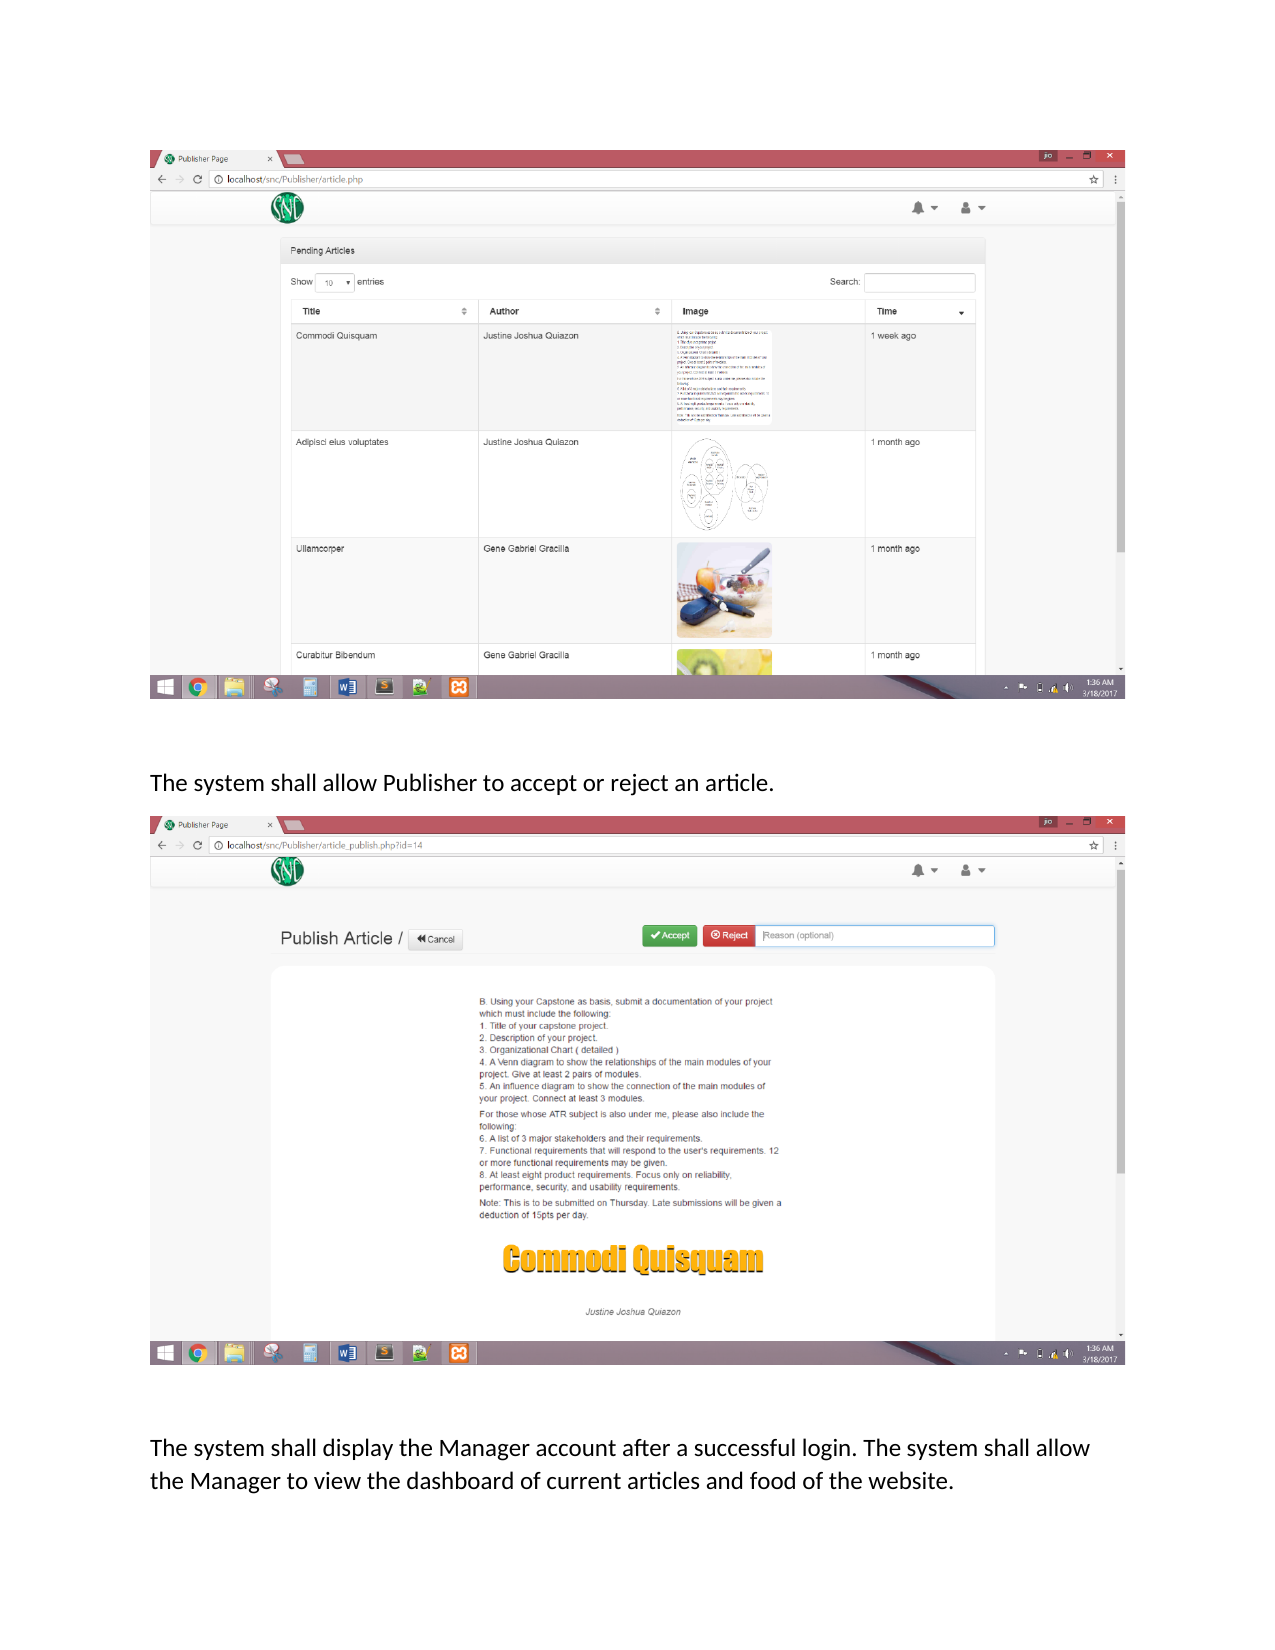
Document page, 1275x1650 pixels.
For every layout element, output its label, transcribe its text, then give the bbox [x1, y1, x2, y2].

text The system shall display the Manager account after a successful login. The system shall allow the Manager to view the dashboard of current articles and food of the website. [150, 1433, 1125, 1496]
text The system shall allow Publisher to accept or reject an article. [150, 767, 1125, 797]
